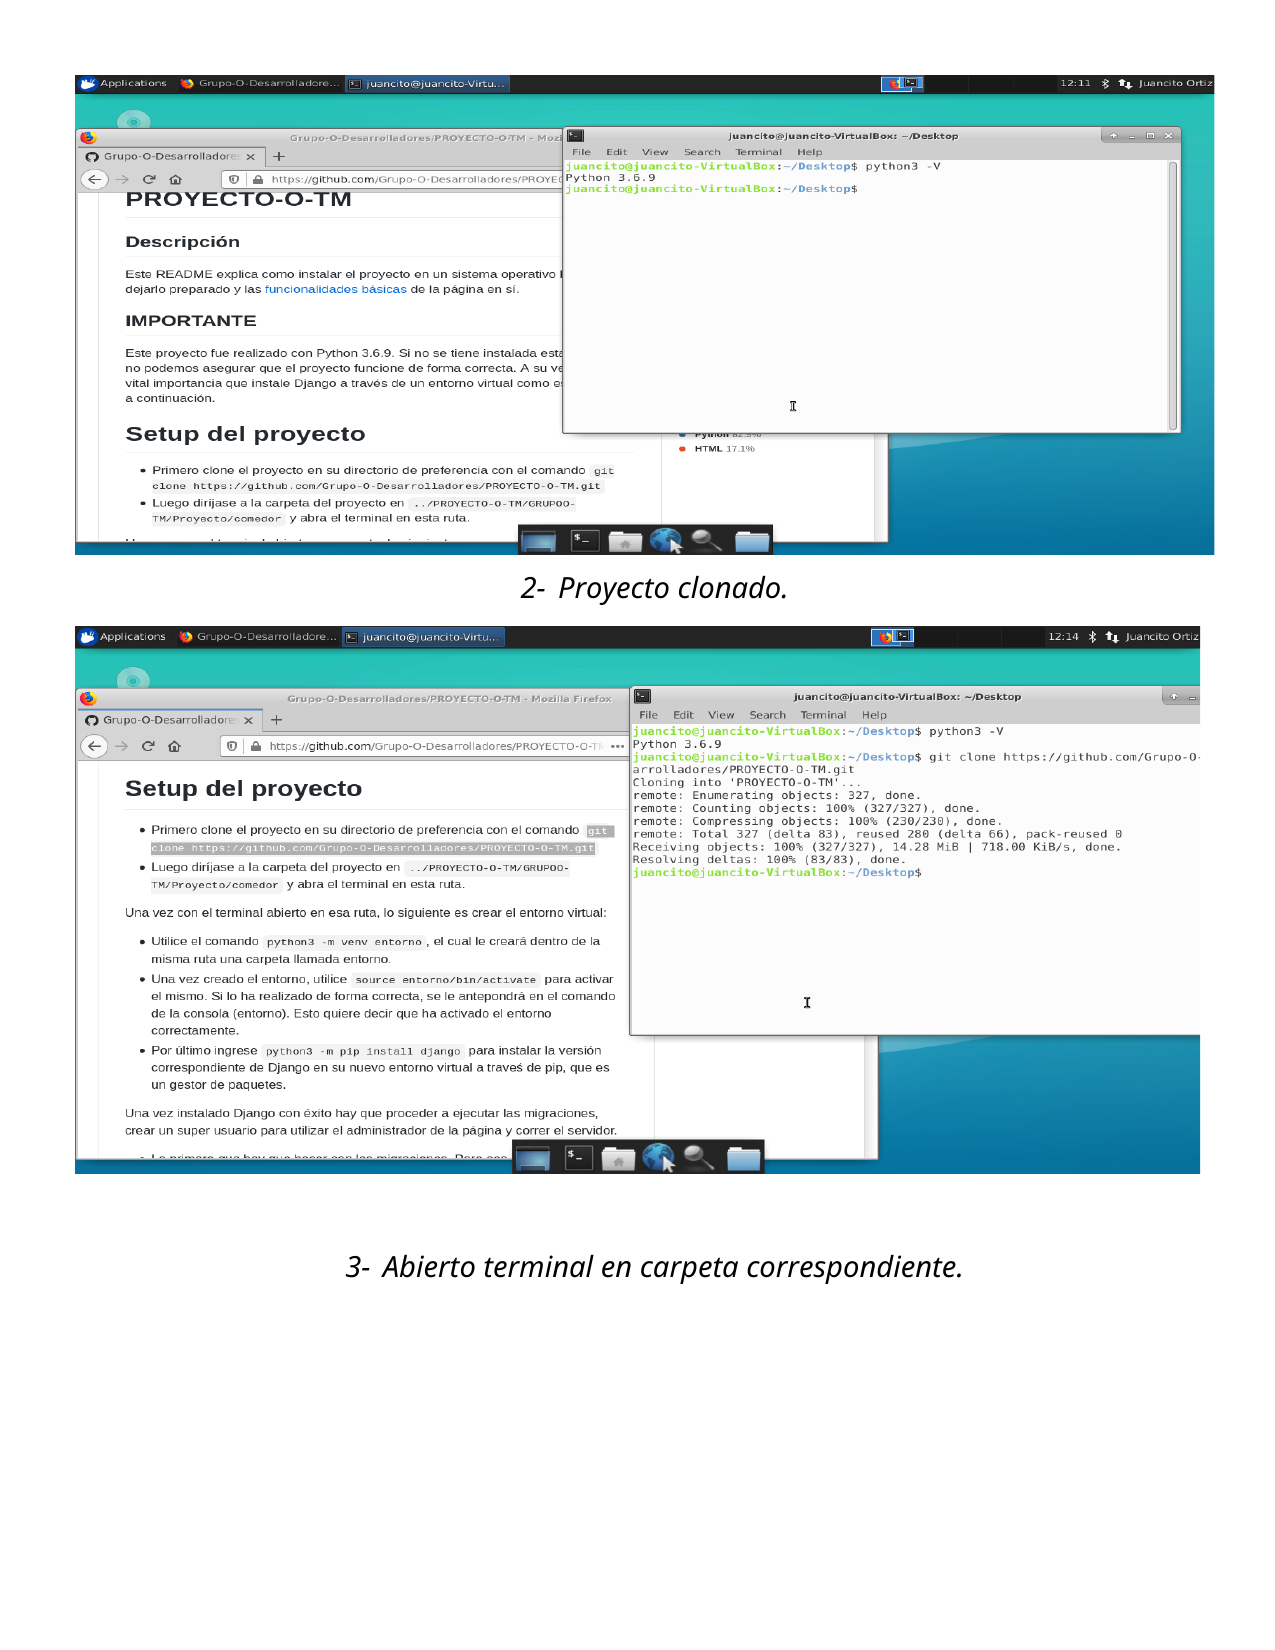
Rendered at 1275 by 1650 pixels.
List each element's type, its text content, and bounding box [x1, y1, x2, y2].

list Abierto terminal en carpeta correspondiente. [112, 1246, 1200, 1286]
list Proyecto clonado. [112, 567, 1200, 607]
